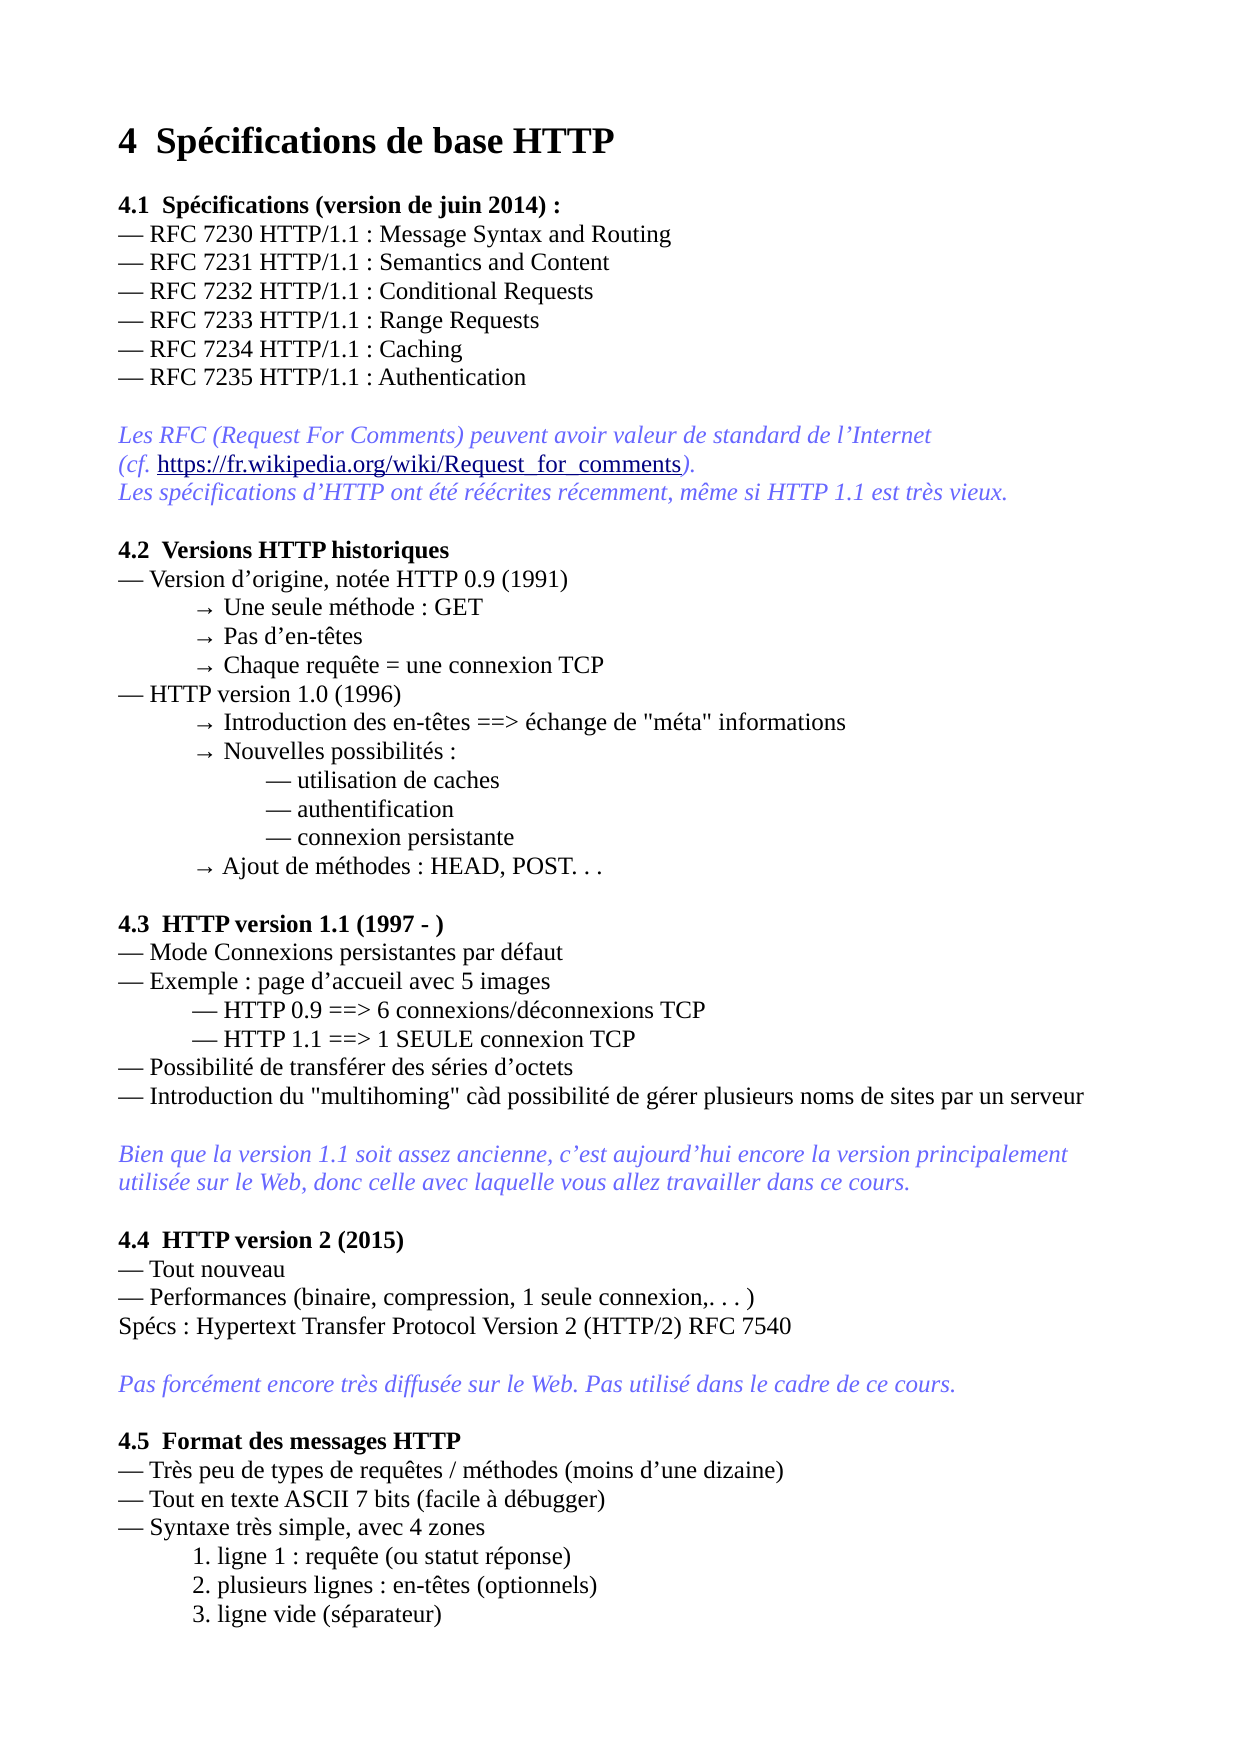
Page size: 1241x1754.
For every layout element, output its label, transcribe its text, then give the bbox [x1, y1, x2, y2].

text 4.5 Format des messages HTTP [118, 1426, 1122, 1455]
text → Pas d’en-têtes [118, 621, 1122, 650]
text → Introduction des en-têtes ==> échange de "méta" informations [118, 707, 1122, 736]
text Les RFC (Request For Comments) peuvent avoir valeur de standard de l’Internet [118, 420, 1122, 449]
text — HTTP version 1.0 (1996) [118, 679, 1122, 707]
text — Version d’origine, notée HTTP 0.9 (1991) [118, 564, 1122, 592]
text — Introduction du "multihoming" càd possibilité de gérer plusieurs noms de sites par un serveur [118, 1081, 1122, 1110]
text Les spécifications d’HTTP ont été réécrites récemment, même si HTTP 1.1 est très vieux. [118, 477, 1122, 506]
text — RFC 7233 HTTP/1.1 : Range Requests [118, 305, 1122, 334]
text — utilisation de caches [118, 765, 1122, 794]
text 4.3 HTTP version 1.1 (1997 - ) [118, 909, 1122, 937]
text — Très peu de types de requêtes / méthodes (moins d’une dizaine) [118, 1455, 1122, 1484]
text — Exemple : page d’accueil avec 5 images [118, 966, 1122, 995]
text Bien que la version 1.1 soit assez ancienne, c’est aujourd’hui encore la version principalement [118, 1139, 1122, 1167]
text — Mode Connexions persistantes par défaut [118, 937, 1122, 966]
text → Nouvelles possibilités : [118, 736, 1122, 765]
text — RFC 7231 HTTP/1.1 : Semantics and Content [118, 247, 1122, 276]
text — Tout en texte ASCII 7 bits (facile à débugger) [118, 1484, 1122, 1512]
text 4.2 Versions HTTP historiques [118, 535, 1122, 564]
text — Possibilité de transférer des séries d’octets [118, 1052, 1122, 1081]
text → Une seule méthode : GET [118, 592, 1122, 621]
text 2. plusieurs lignes : en-têtes (optionnels) [118, 1570, 1122, 1599]
text 4 Spécifications de base HTTP [118, 118, 1122, 161]
text — RFC 7230 HTTP/1.1 : Message Syntax and Routing [118, 219, 1122, 247]
text — HTTP 1.1 ==> 1 SEULE connexion TCP [118, 1024, 1122, 1052]
text 4.4 HTTP version 2 (2015) [118, 1225, 1122, 1254]
text — RFC 7232 HTTP/1.1 : Conditional Requests [118, 276, 1122, 305]
text — RFC 7234 HTTP/1.1 : Caching [118, 334, 1122, 362]
text 3. ligne vide (séparateur) [118, 1599, 1122, 1627]
text (cf. https://fr.wikipedia.org/wiki/Request_for_comments). [118, 449, 1122, 477]
text — Syntaxe très simple, avec 4 zones [118, 1512, 1122, 1541]
text — connexion persistante [118, 822, 1122, 851]
text → Chaque requête = une connexion TCP [118, 650, 1122, 679]
text 1. ligne 1 : requête (ou statut réponse) [118, 1541, 1122, 1570]
text — authentification [118, 794, 1122, 822]
text 4.1 Spécifications (version de juin 2014) : [118, 190, 1122, 219]
text — Tout nouveau [118, 1254, 1122, 1282]
text → Ajout de méthodes : HEAD, POST. . . [118, 851, 1122, 880]
text Spécs : Hypertext Transfer Protocol Version 2 (HTTP/2) RFC 7540 [118, 1311, 1122, 1340]
text — Performances (binaire, compression, 1 seule connexion,. . . ) [118, 1282, 1122, 1311]
text — HTTP 0.9 ==> 6 connexions/déconnexions TCP [118, 995, 1122, 1024]
text — RFC 7235 HTTP/1.1 : Authentication [118, 362, 1122, 391]
text utilisée sur le Web, donc celle avec laquelle vous allez travailler dans ce cours. [118, 1167, 1122, 1196]
text Pas forcément encore très diffusée sur le Web. Pas utilisé dans le cadre de ce cours. [118, 1369, 1122, 1397]
